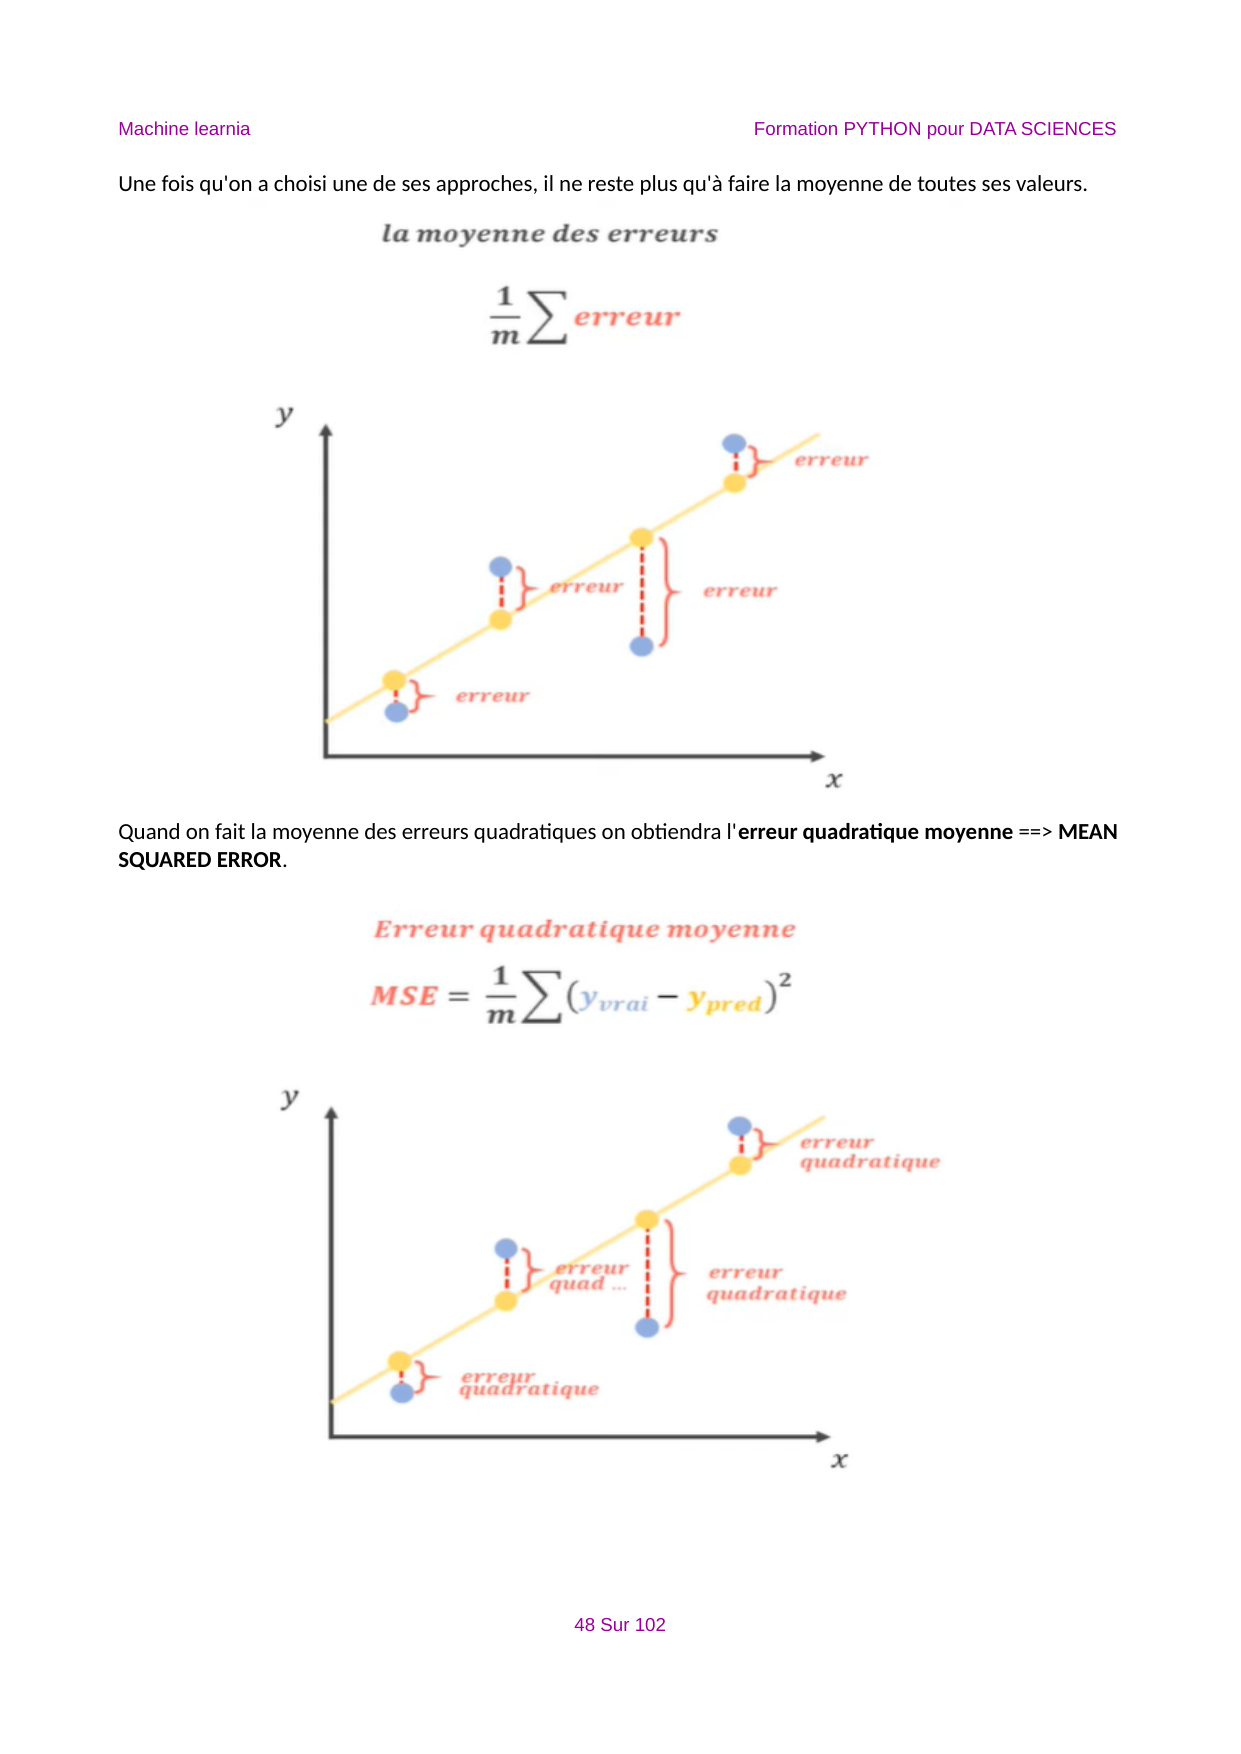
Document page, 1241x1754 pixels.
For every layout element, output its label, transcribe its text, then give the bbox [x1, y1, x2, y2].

text Quand on fait la moyenne des erreurs quadratiques on obtiendra l'erreur quadratique moyenne ==> MEAN SQUARED ERROR. [118, 197, 1122, 873]
picture [240, 893, 1000, 1501]
picture [183, 197, 1057, 817]
text Une fois qu'on a choisi une de ses approches, il ne reste plus qu'à faire la moyenne de toutes ses valeurs. [118, 169, 1122, 197]
